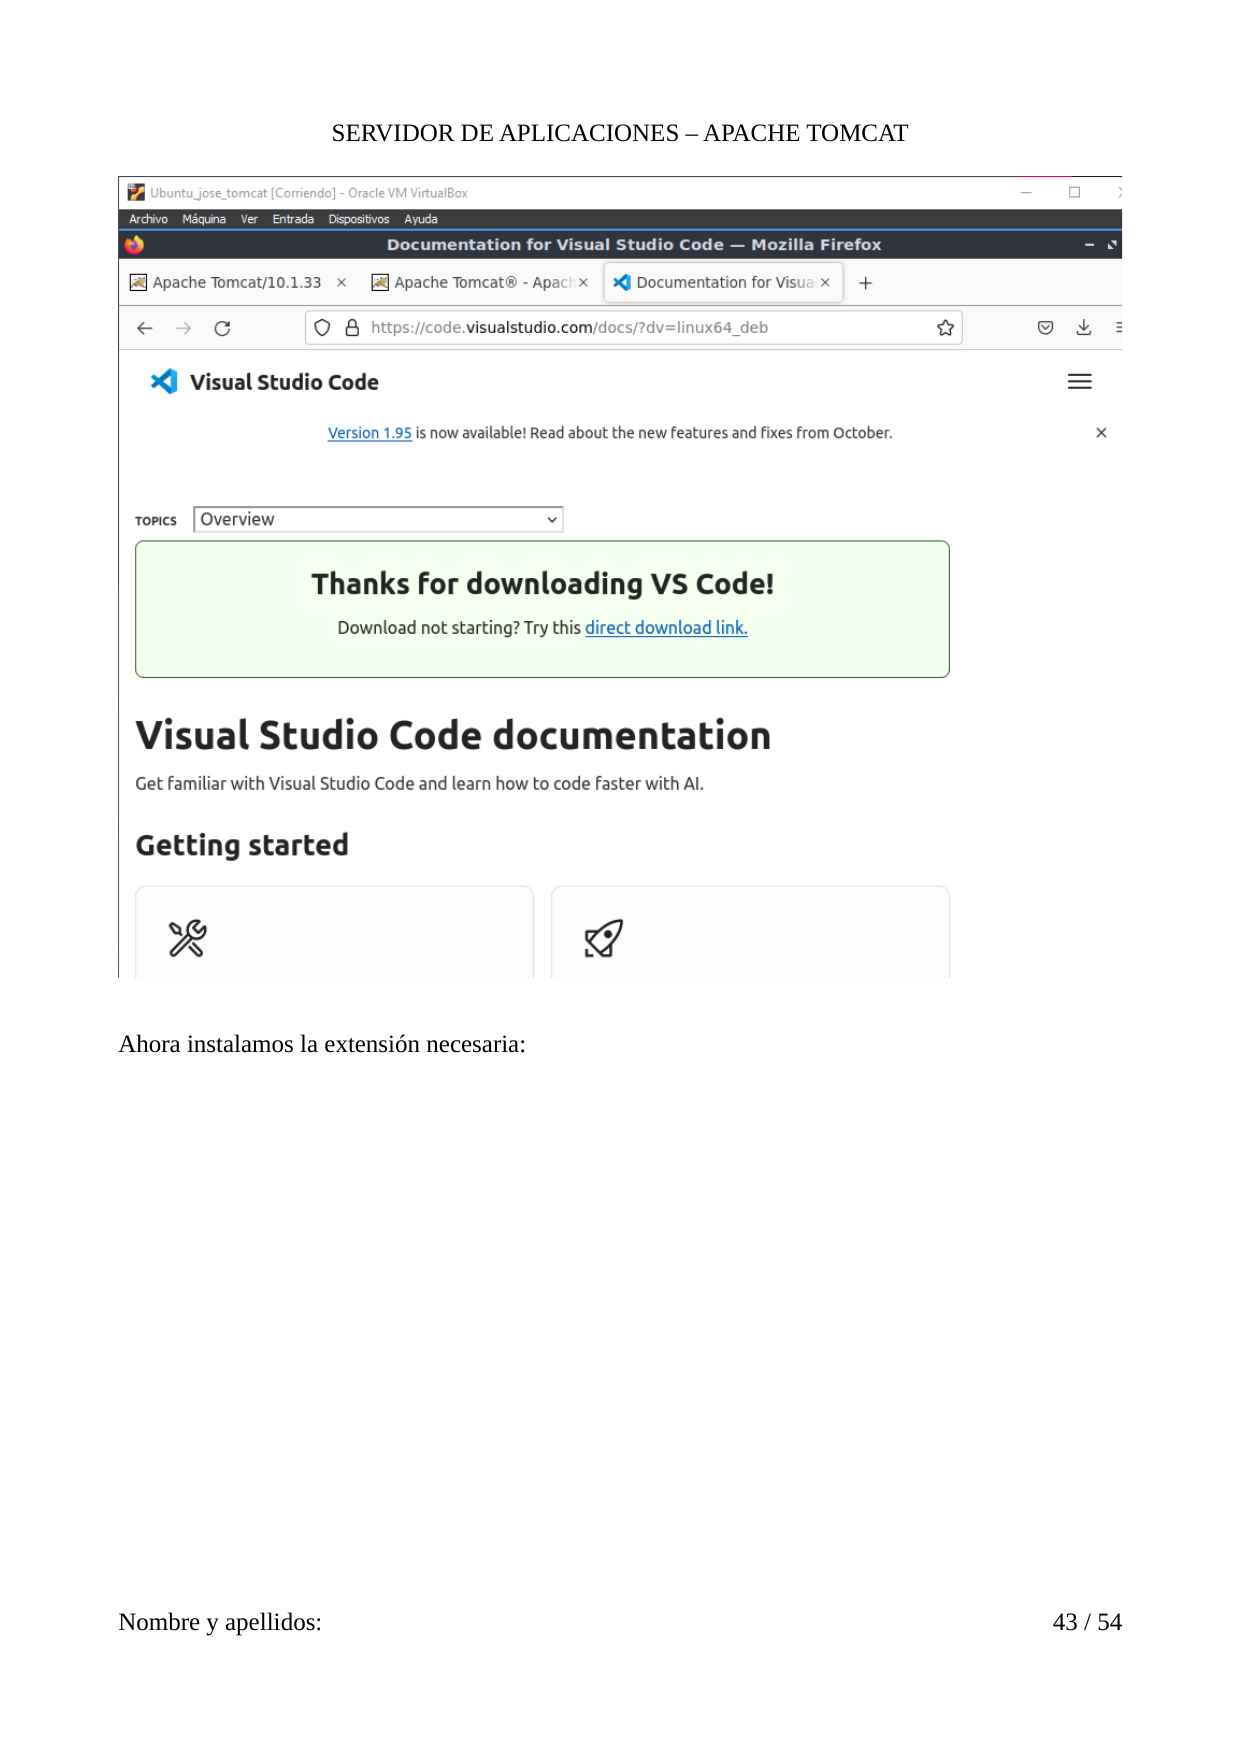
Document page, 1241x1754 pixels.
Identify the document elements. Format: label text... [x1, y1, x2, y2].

picture [118, 176, 1123, 978]
text Ahora instalamos la extensión necesaria: [118, 1029, 1122, 1058]
